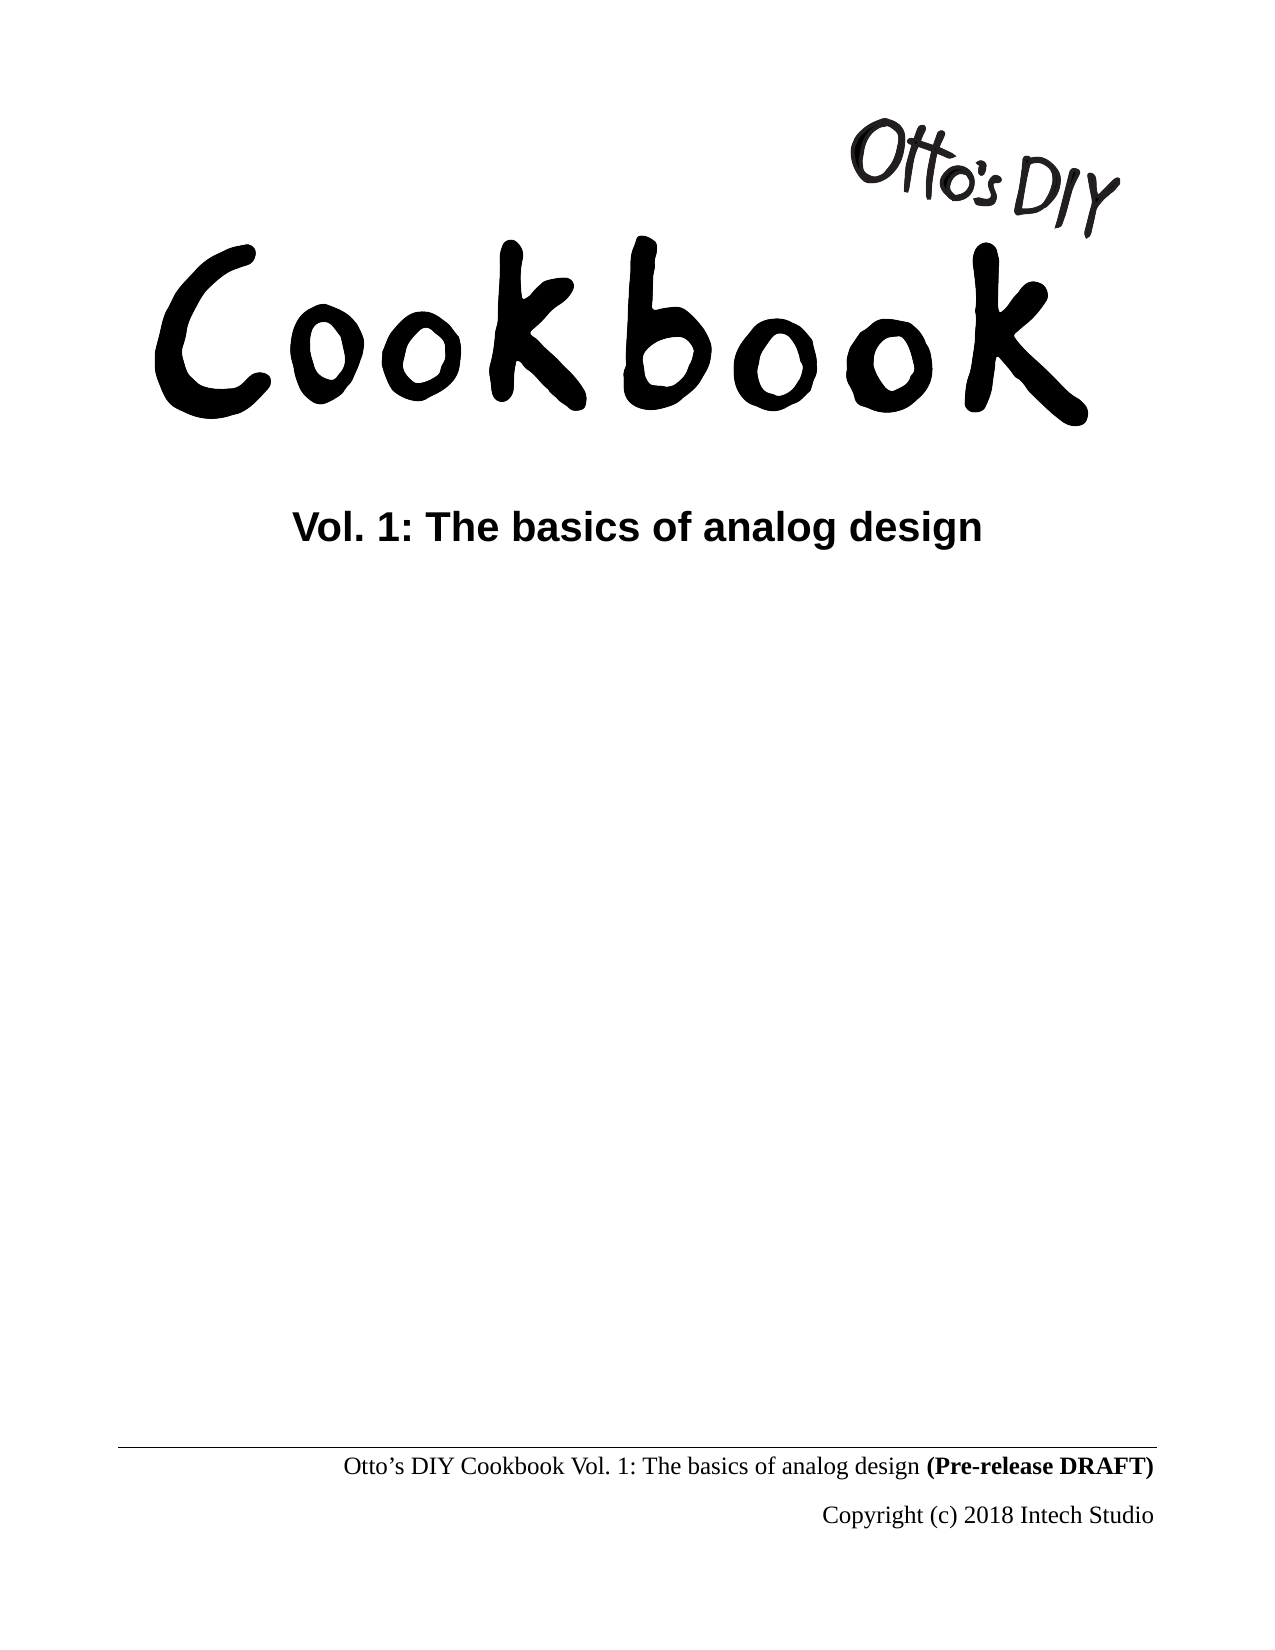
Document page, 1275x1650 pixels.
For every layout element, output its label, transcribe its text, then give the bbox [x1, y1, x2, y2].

picture [154, 118, 1121, 437]
subtitle Vol. 1: The basics of analog design [118, 503, 1157, 551]
